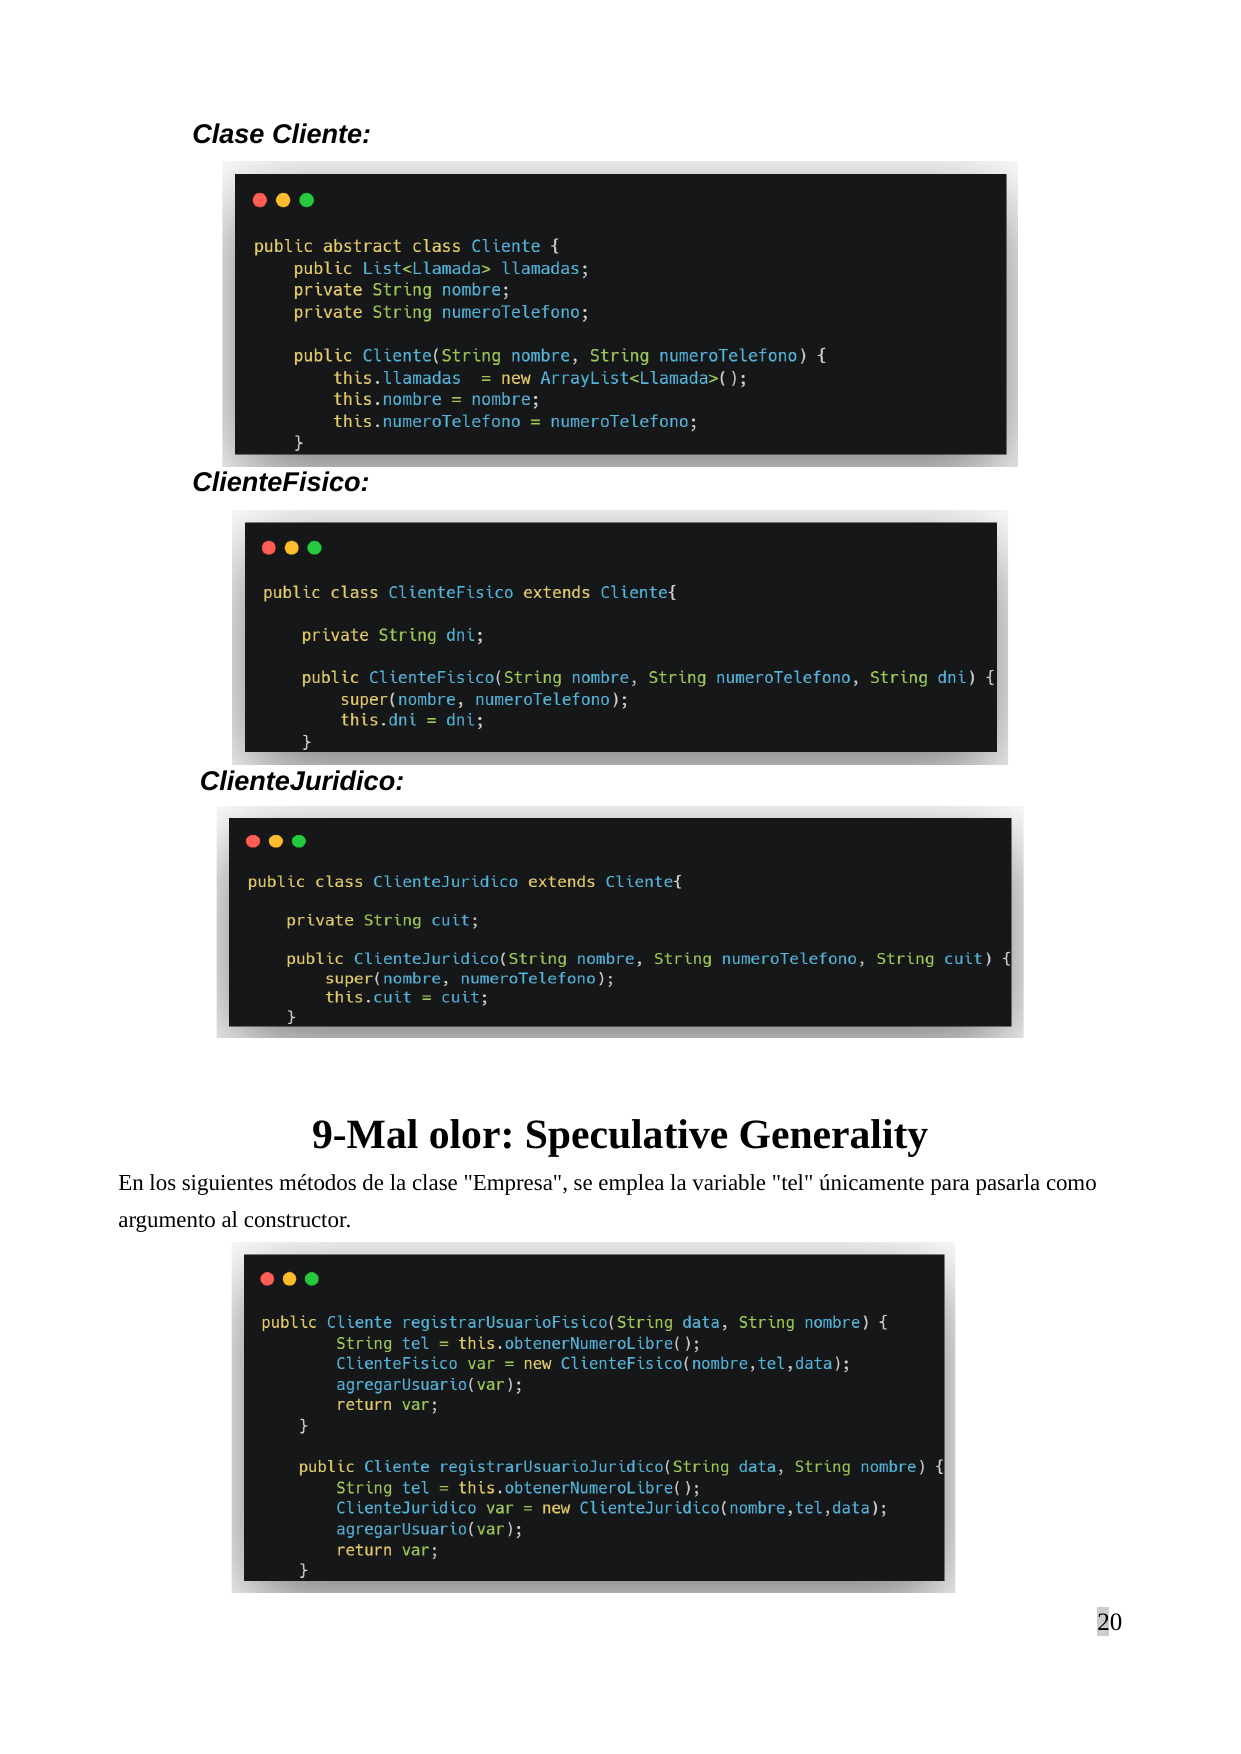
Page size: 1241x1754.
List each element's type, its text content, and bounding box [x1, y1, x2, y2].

picture [231, 1242, 956, 1593]
picture [222, 161, 1018, 467]
subtitle Clase Cliente: [118, 118, 1122, 149]
text En los siguientes métodos de la clase "Empresa", se emplea la variable "tel" únicamente para pasarla como argumento al constructor. [118, 1169, 1122, 1232]
subtitle ClienteFisico: [118, 174, 1122, 497]
picture [232, 510, 1009, 765]
subtitle 9-Mal olor: Speculative Generality [118, 1109, 1122, 1157]
subtitle ClienteJuridico: [118, 522, 1122, 796]
picture [216, 806, 1024, 1038]
